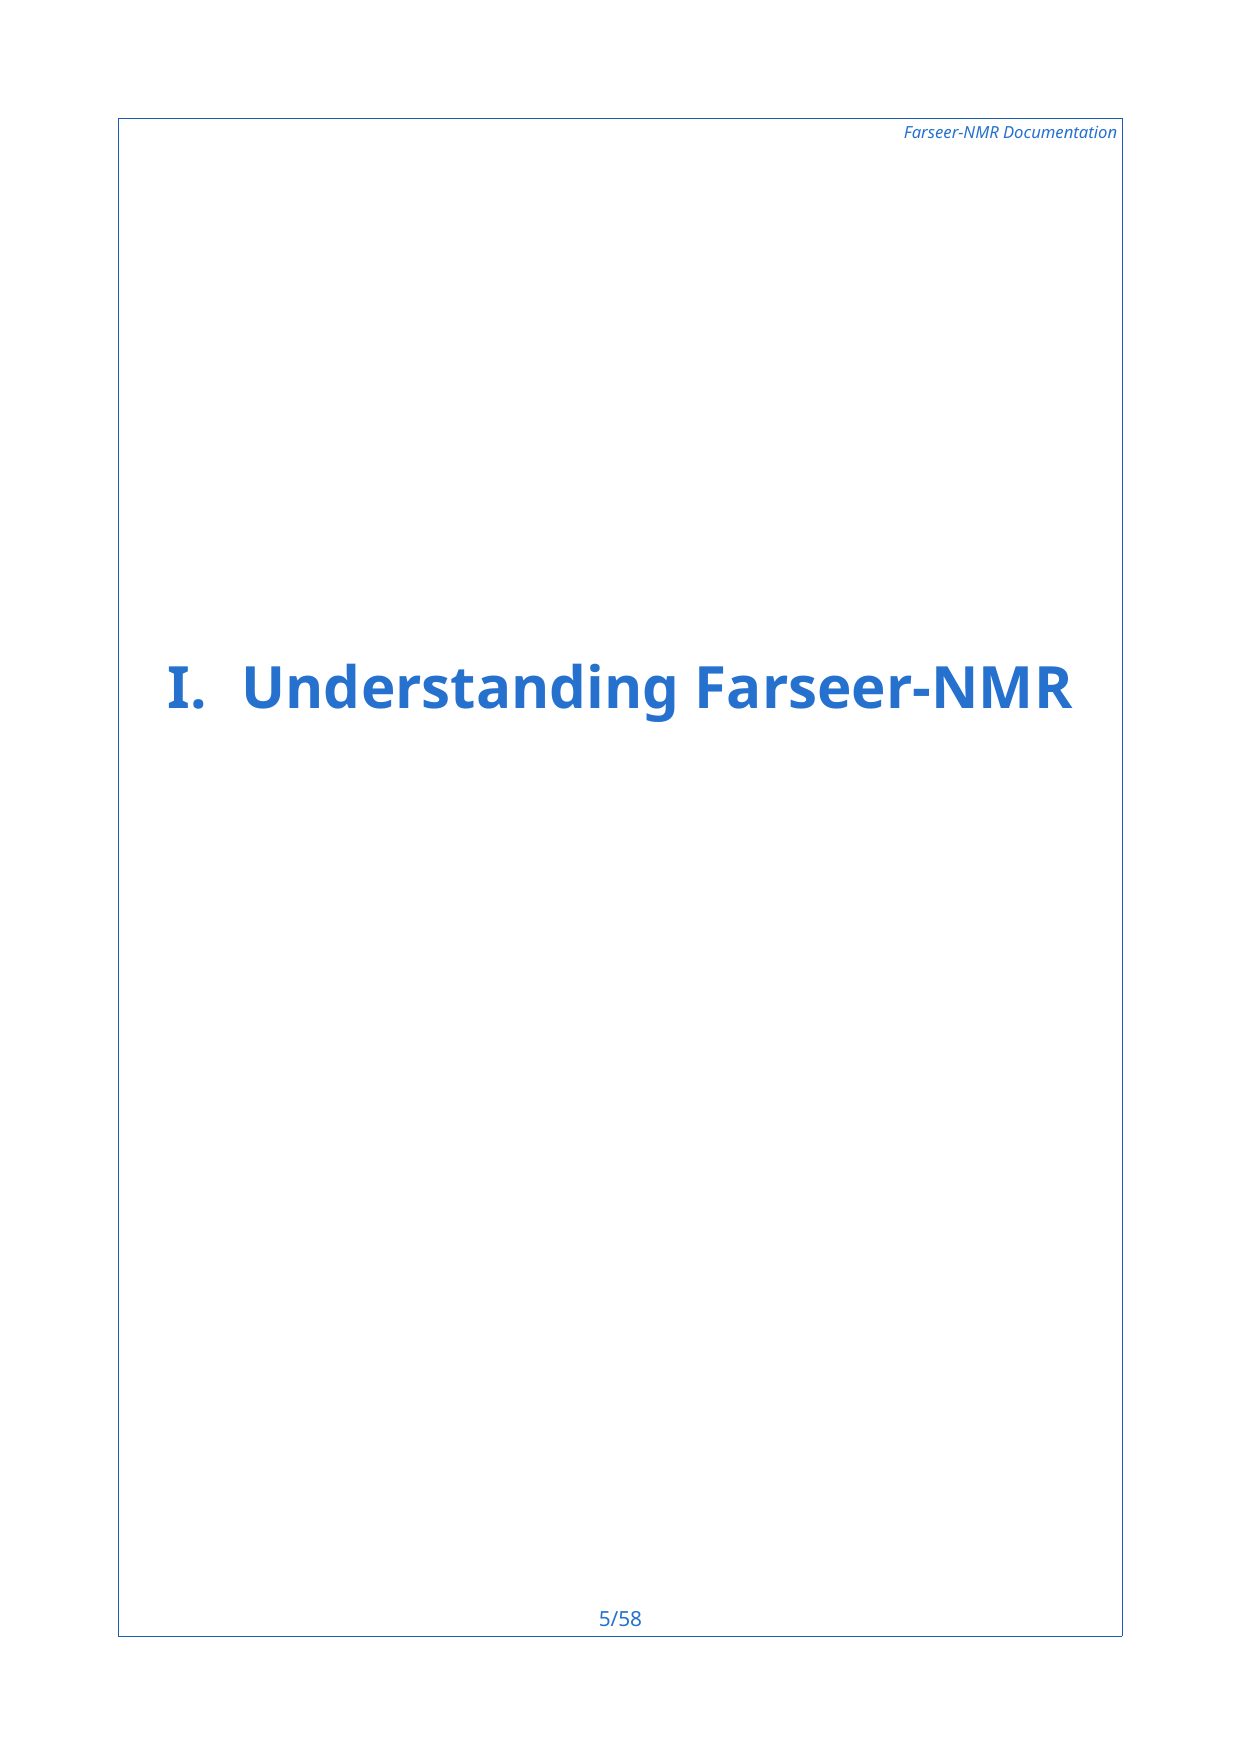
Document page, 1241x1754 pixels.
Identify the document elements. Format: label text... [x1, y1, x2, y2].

subtitle Understanding Farseer-NMR [121, 646, 1119, 725]
